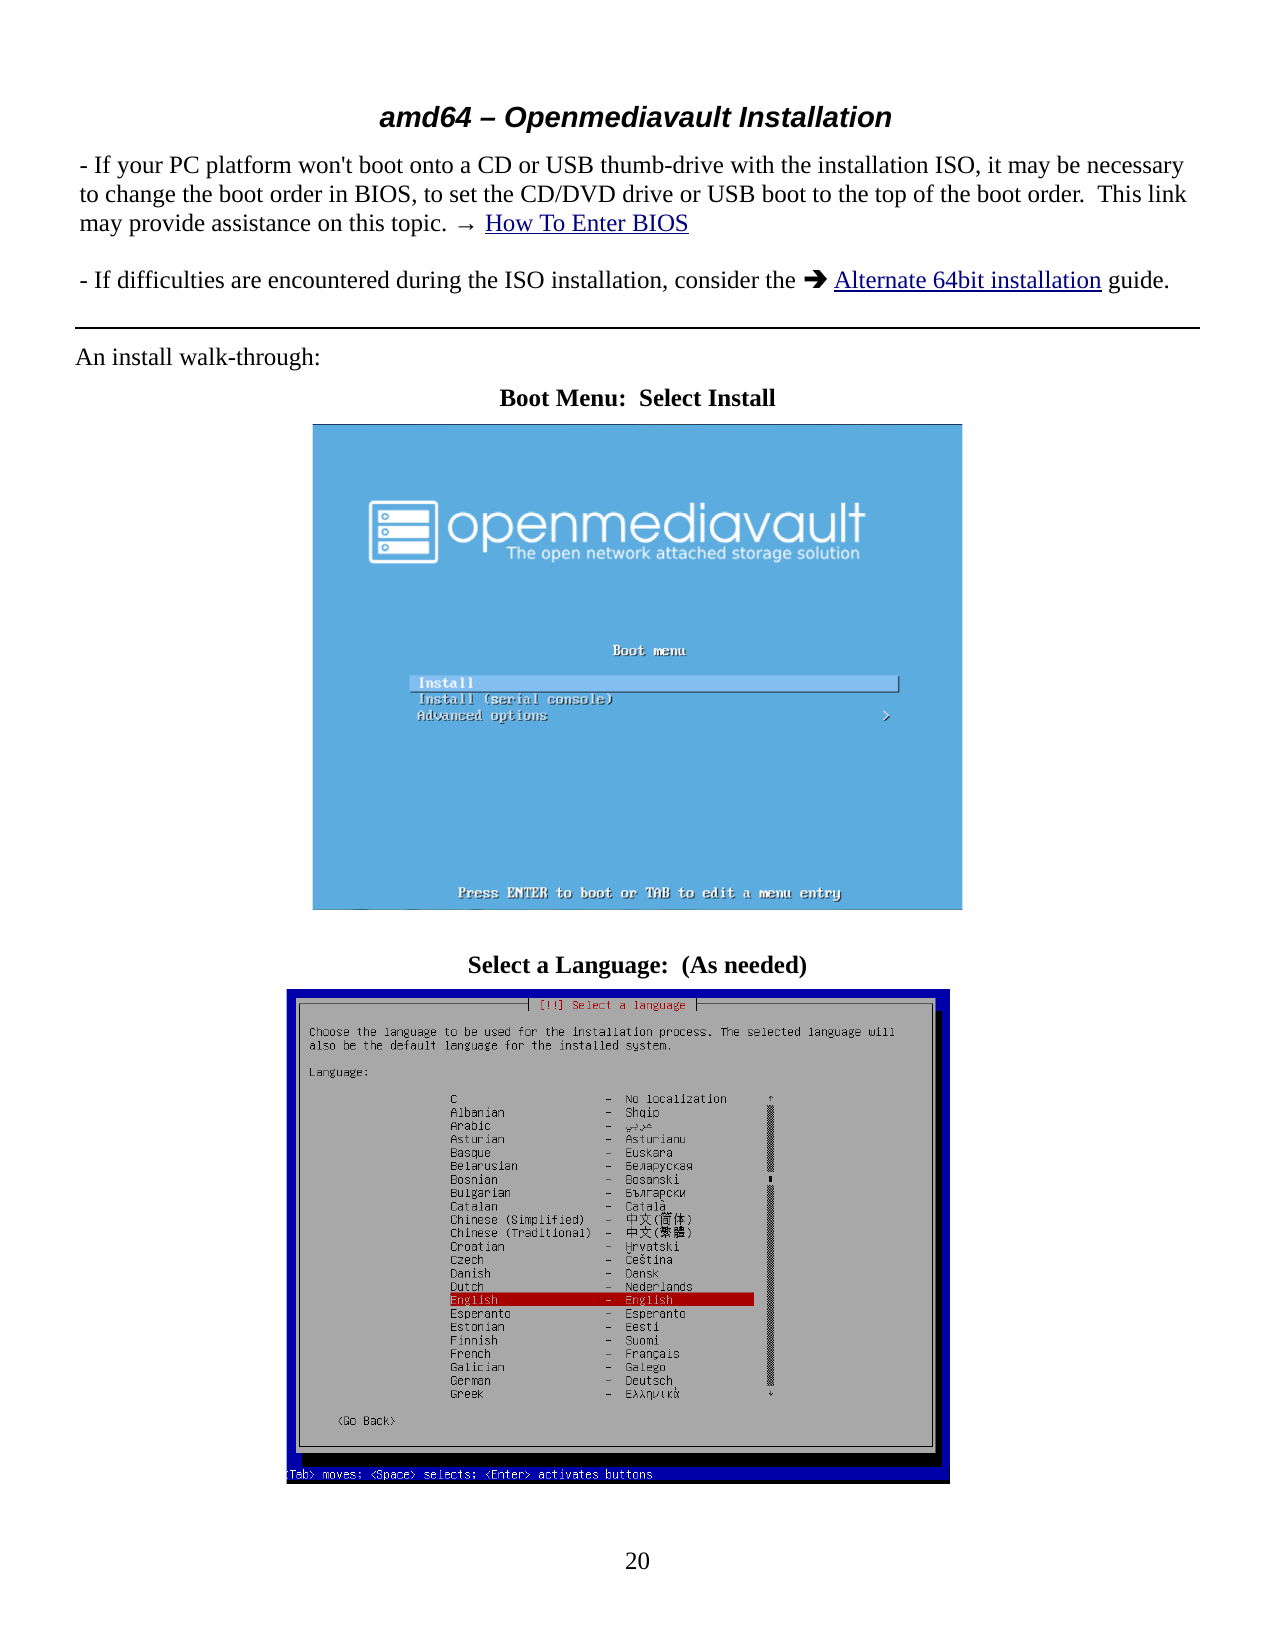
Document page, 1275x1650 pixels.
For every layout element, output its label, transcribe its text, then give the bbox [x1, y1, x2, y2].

text Boot Menu: Select Install [75, 383, 1200, 412]
picture [286, 989, 950, 1484]
subtitle amd64 – Openmediavault Installation [75, 100, 1200, 133]
text An install walk-through: [75, 342, 1200, 371]
picture [312, 424, 963, 910]
text - If your PC platform won't boot onto a CD or USB thumb-drive with the installation ISO, it may be necessary to change the boot order in BIOS, to set the CD/DVD drive or USB boot to the top of the boot order. This link may provide assistance on this topic. → How To Enter BIOS - If difficulties are encountered during the ISO installation, consider the  Alternate 64bit installation guide. [75, 146, 1200, 327]
text Select a Language: (As needed) [75, 950, 1200, 979]
